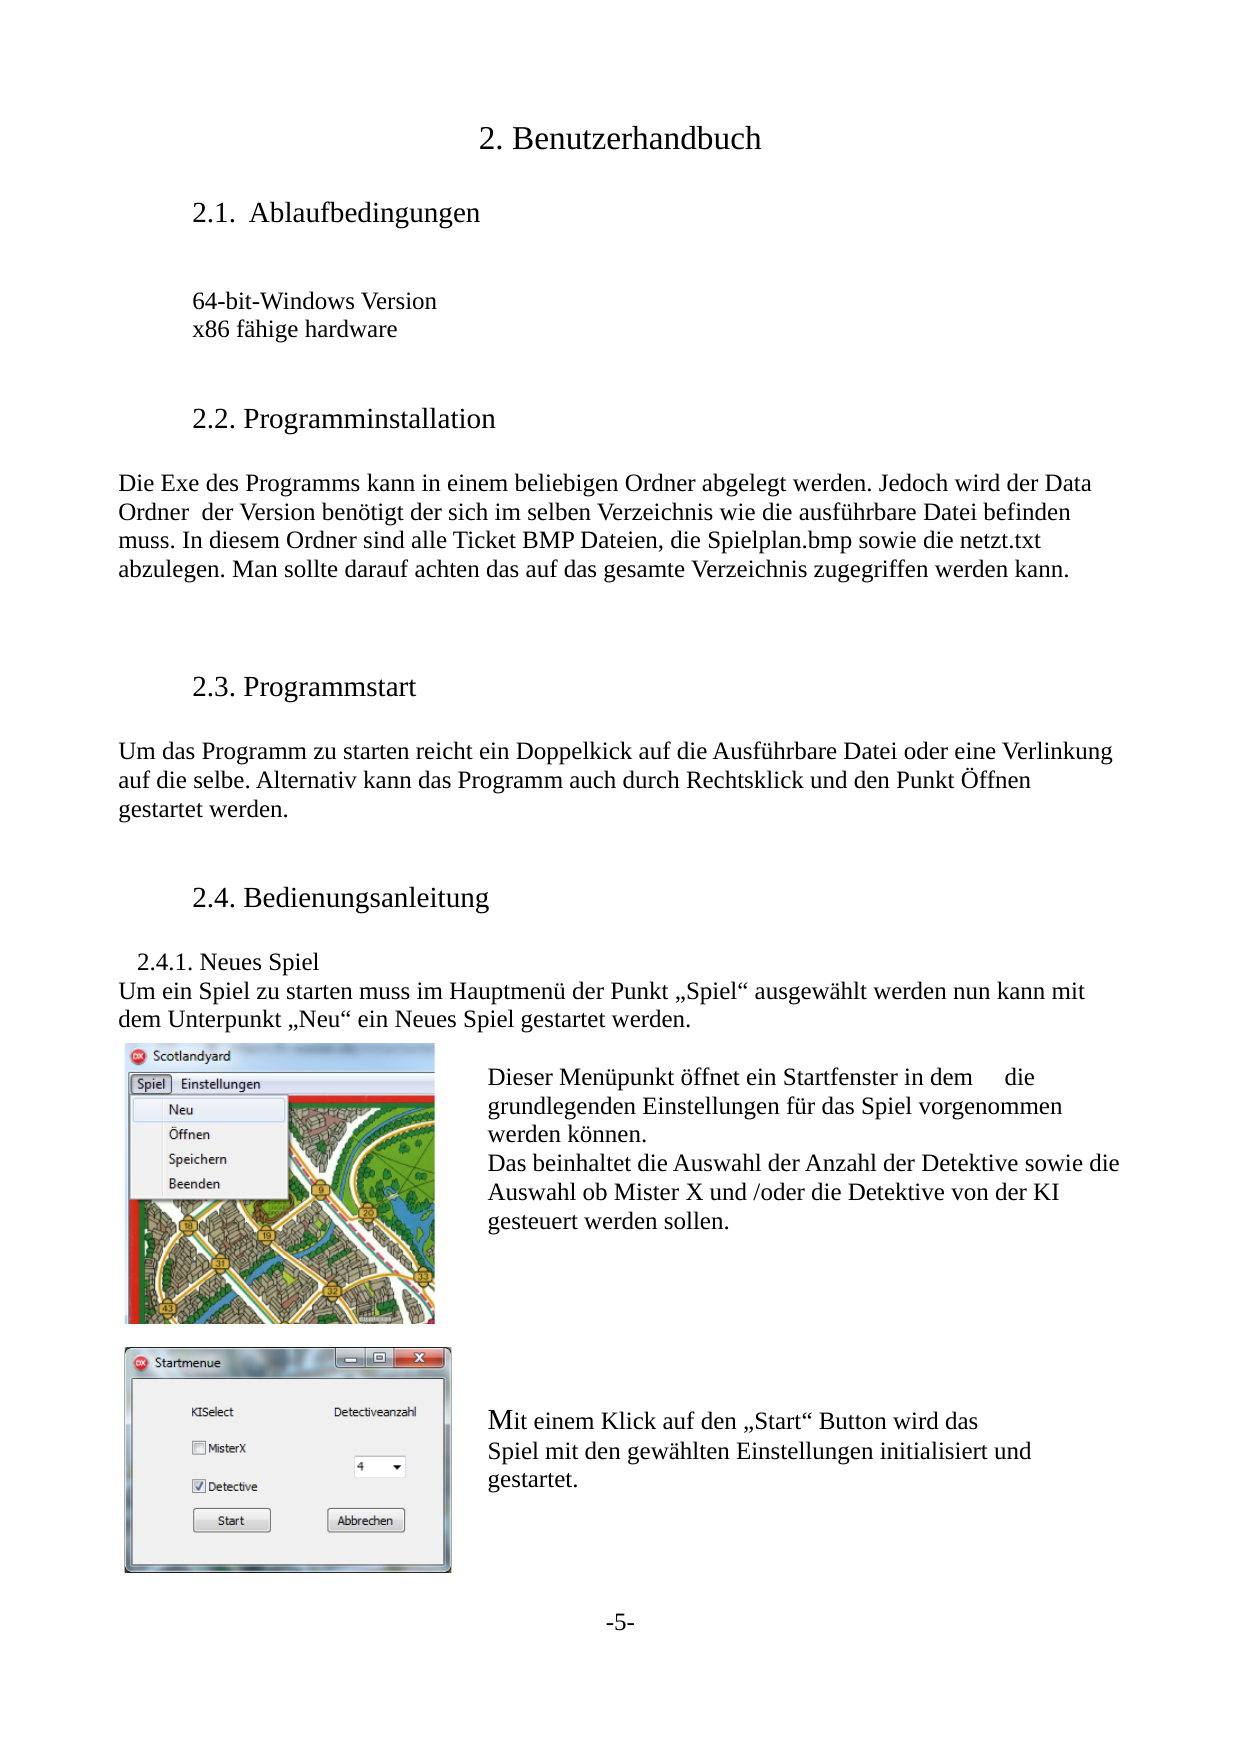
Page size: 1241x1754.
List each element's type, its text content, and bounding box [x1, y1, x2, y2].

text 2.1. Ablaufbedingungen [118, 195, 1122, 228]
picture [124, 1043, 131, 1092]
text Das beinhaltet die Auswahl der Anzahl der Detektive sowie die Auswahl ob Mister X und /oder die Detektive von der KI gesteuert werden sollen. [118, 1148, 1122, 1234]
text 2.4. Bedienungsanleitung [118, 880, 1122, 913]
picture [124, 1347, 452, 1573]
text 2.3. Programmstart [118, 669, 1122, 703]
text 2. Benutzerhandbuch [118, 118, 1122, 156]
text 2.2. Programminstallation [118, 401, 1122, 434]
text Mit einem Klick auf den „Start“ Button wird das [452, 1402, 1122, 1436]
text Die Exe des Programms kann in einem beliebigen Ordner abgelegt werden. Jedoch wird der Data Ordner der Version benötigt der sich im selben Verzeichnis wie die ausführbare Datei befinden muss. In diesem Ordner sind alle Ticket BMP Dateien, die Spielplan.bmp sowie die netzt.txt abzulegen. Man sollte darauf achten das auf das gesamte Verzeichnis zugegriffen werden kann. [118, 468, 1122, 583]
text 64-bit-Windows Version [118, 286, 1122, 314]
text 2.4.1. Neues Spiel [118, 947, 1122, 976]
text Spiel mit den gewählten Einstellungen initialisiert und gestartet. [452, 1436, 1122, 1493]
text x86 fähige hardware [118, 314, 1122, 343]
text Um ein Spiel zu starten muss im Hauptmenü der Punkt „Spiel“ ausgewählt werden nun kann mit dem Unterpunkt „Neu“ ein Neues Spiel gestartet werden. [118, 976, 1122, 1033]
text Um das Programm zu starten reicht ein Doppelkick auf die Ausführbare Datei oder eine Verlinkung auf die selbe. Alternativ kann das Programm auch durch Rechtsklick und den Punkt Öffnen gestartet werden. [118, 736, 1122, 822]
text Dieser Menüpunkt öffnet ein Startfenster in dem die grundlegenden Einstellungen für das Spiel vorgenommen werden können. [118, 1062, 1122, 1148]
